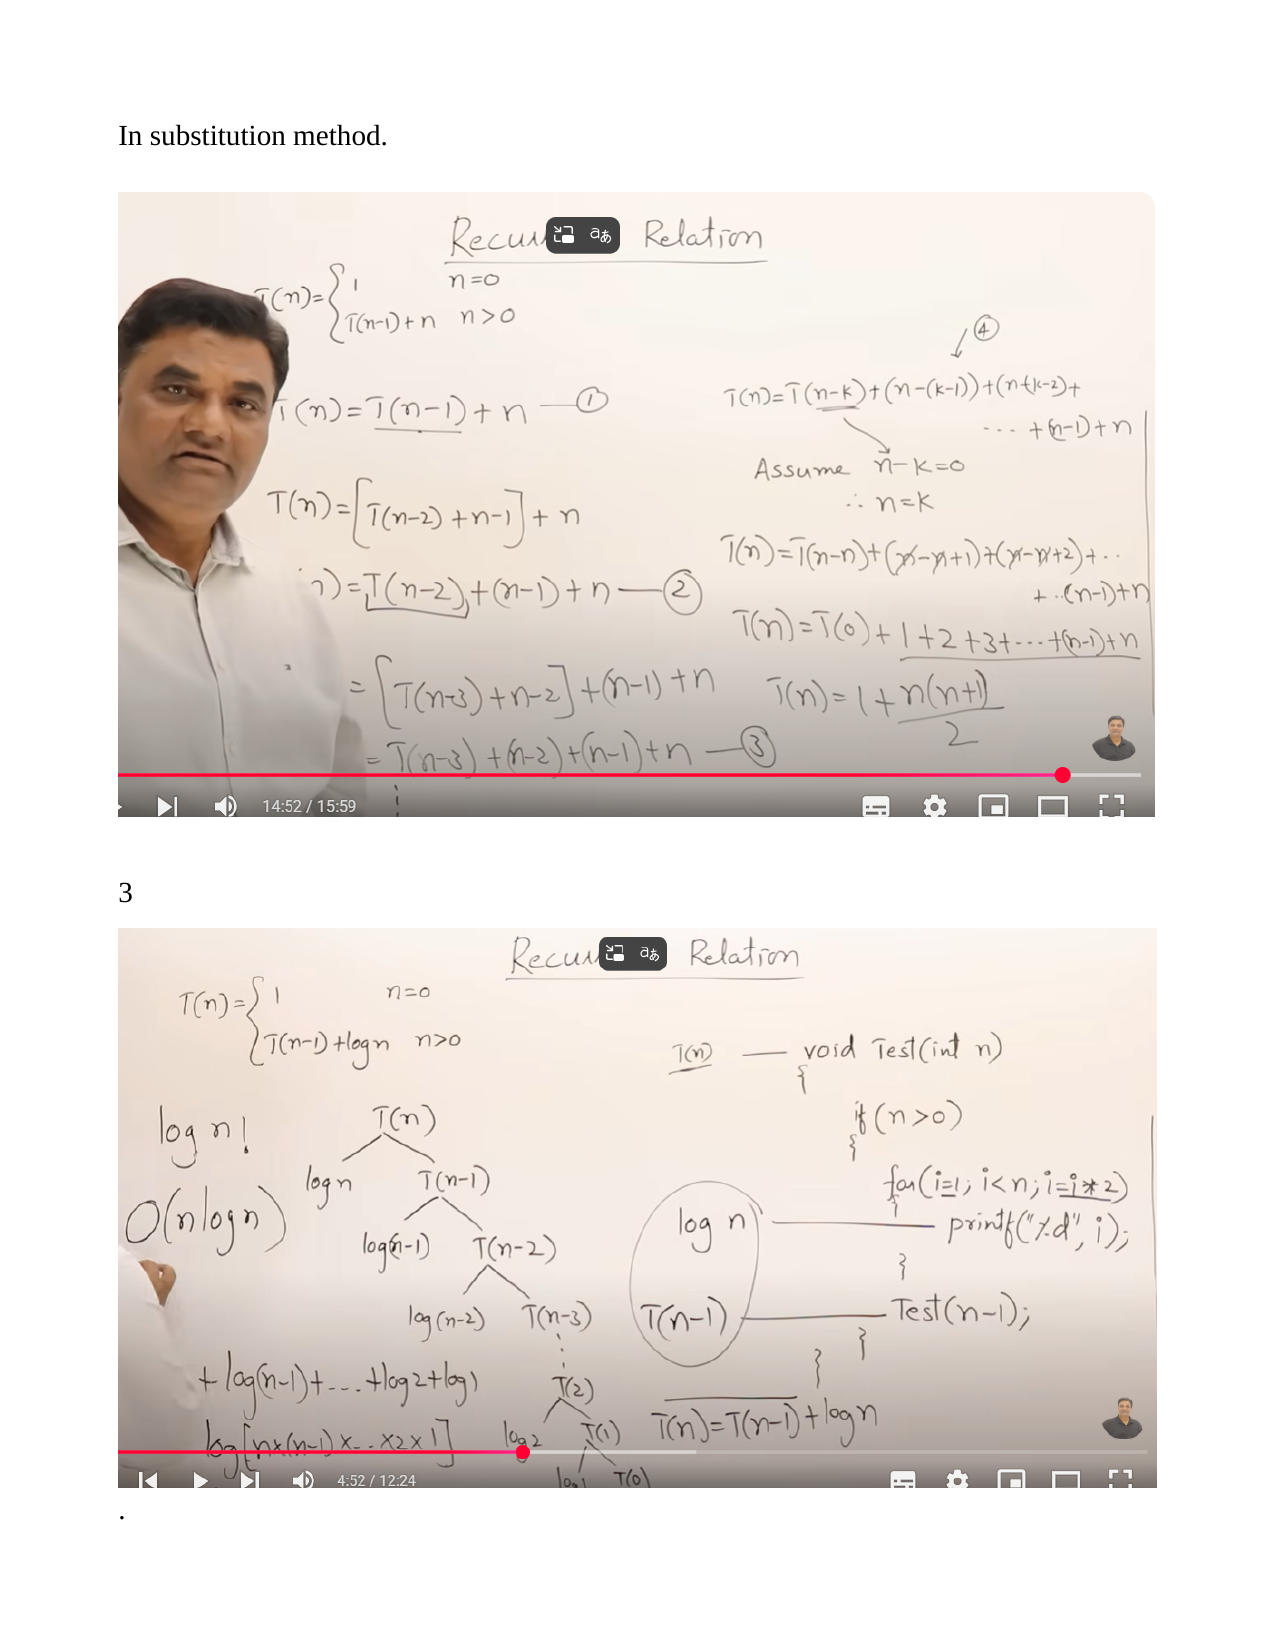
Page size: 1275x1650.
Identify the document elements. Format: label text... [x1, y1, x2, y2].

picture [118, 928, 1157, 1488]
text In substitution method. [118, 118, 1157, 152]
picture [118, 171, 1157, 817]
text . [118, 1488, 1157, 1526]
text 3 [118, 875, 1157, 908]
